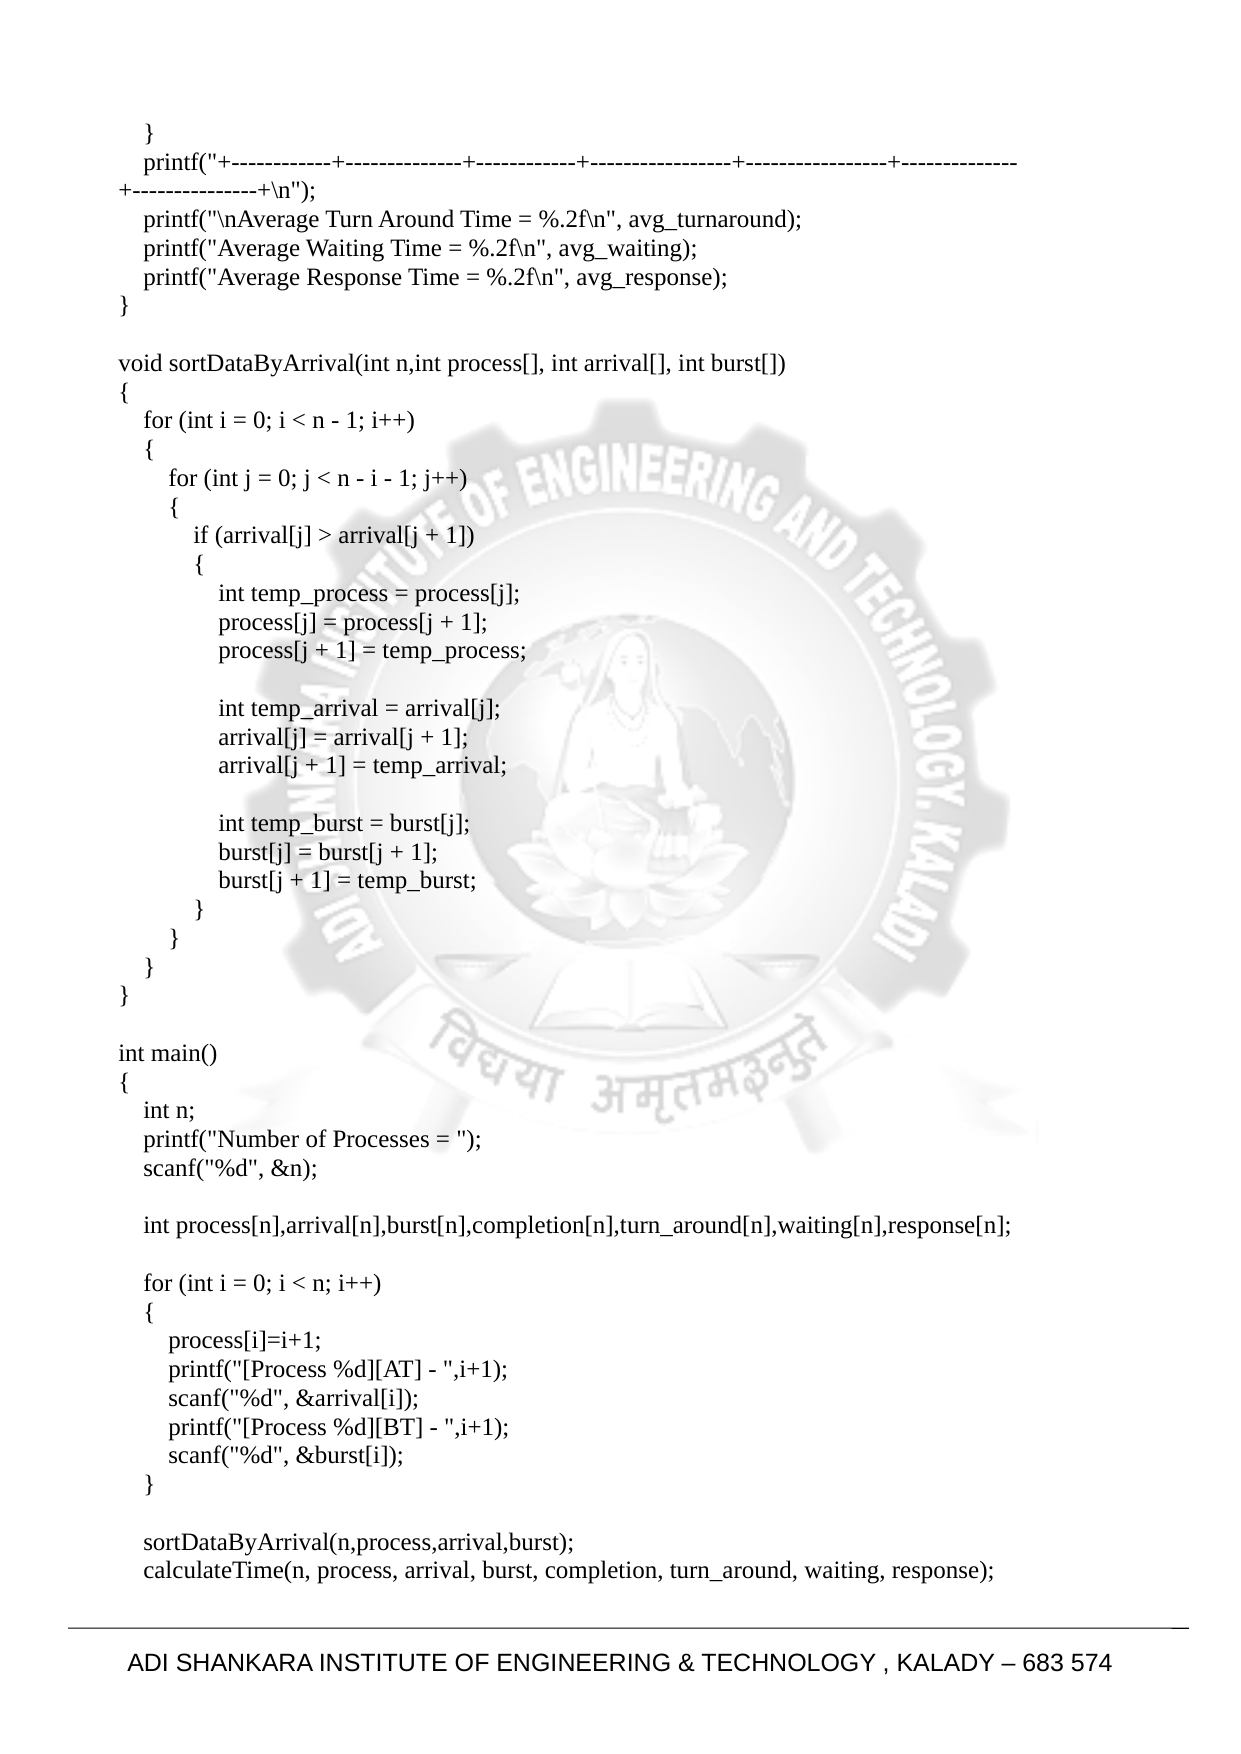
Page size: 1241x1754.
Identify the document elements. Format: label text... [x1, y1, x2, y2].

text process[i]=i+1; [118, 1326, 1122, 1354]
text { [118, 377, 1122, 406]
text printf("\nAverage Turn Around Time = %.2f\n", avg_turnaround); [118, 204, 1122, 233]
text int process[n],arrival[n],burst[n],completion[n],turn_around[n],waiting[n],response[n]; [118, 1211, 1122, 1239]
text arrival[j + 1] = temp_arrival; [118, 751, 1122, 779]
text } [118, 291, 1122, 319]
text } [118, 952, 1122, 981]
text { [118, 434, 1122, 463]
text printf("[Process %d][BT] - ",i+1); [118, 1412, 1122, 1441]
text arrival[j] = arrival[j + 1]; [118, 722, 1122, 751]
text int n; [118, 1096, 1122, 1124]
text { [118, 1067, 1122, 1096]
text for (int j = 0; j < n - i - 1; j++) [118, 463, 1122, 492]
text printf("Average Response Time = %.2f\n", avg_response); [118, 262, 1122, 291]
text { [118, 492, 1122, 521]
text printf("+------------+--------------+------------+-----------------+-----------------+--------------+---------------+\n"); [118, 147, 1122, 204]
text printf("Average Waiting Time = %.2f\n", avg_waiting); [118, 233, 1122, 262]
text if (arrival[j] > arrival[j + 1]) [118, 521, 1122, 549]
text } [118, 923, 1122, 952]
text burst[j + 1] = temp_burst; [118, 866, 1122, 894]
text for (int i = 0; i < n - 1; i++) [118, 406, 1122, 434]
text int temp_arrival = arrival[j]; [118, 693, 1122, 722]
text sortDataByArrival(n,process,arrival,burst); [118, 1527, 1122, 1556]
text int temp_burst = burst[j]; [118, 808, 1122, 837]
text int main() [118, 1038, 1122, 1067]
text } [118, 894, 1122, 923]
text void sortDataByArrival(int n,int process[], int arrival[], int burst[]) [118, 348, 1122, 377]
text printf("[Process %d][AT] - ",i+1); [118, 1354, 1122, 1383]
text { [118, 549, 1122, 578]
text burst[j] = burst[j + 1]; [118, 837, 1122, 866]
text scanf("%d", &n); [118, 1153, 1122, 1182]
text printf("Number of Processes = "); [118, 1124, 1122, 1153]
text process[j + 1] = temp_process; [118, 636, 1122, 664]
text scanf("%d", &arrival[i]); [118, 1383, 1122, 1412]
text { [118, 1297, 1122, 1326]
text } [118, 118, 1122, 147]
text int temp_process = process[j]; [118, 578, 1122, 607]
text } [118, 981, 1122, 1009]
text for (int i = 0; i < n; i++) [118, 1268, 1122, 1297]
text } [118, 1469, 1122, 1498]
text process[j] = process[j + 1]; [118, 607, 1122, 636]
text scanf("%d", &burst[i]); [118, 1441, 1122, 1469]
text calculateTime(n, process, arrival, burst, completion, turn_around, waiting, response); [118, 1556, 1122, 1584]
